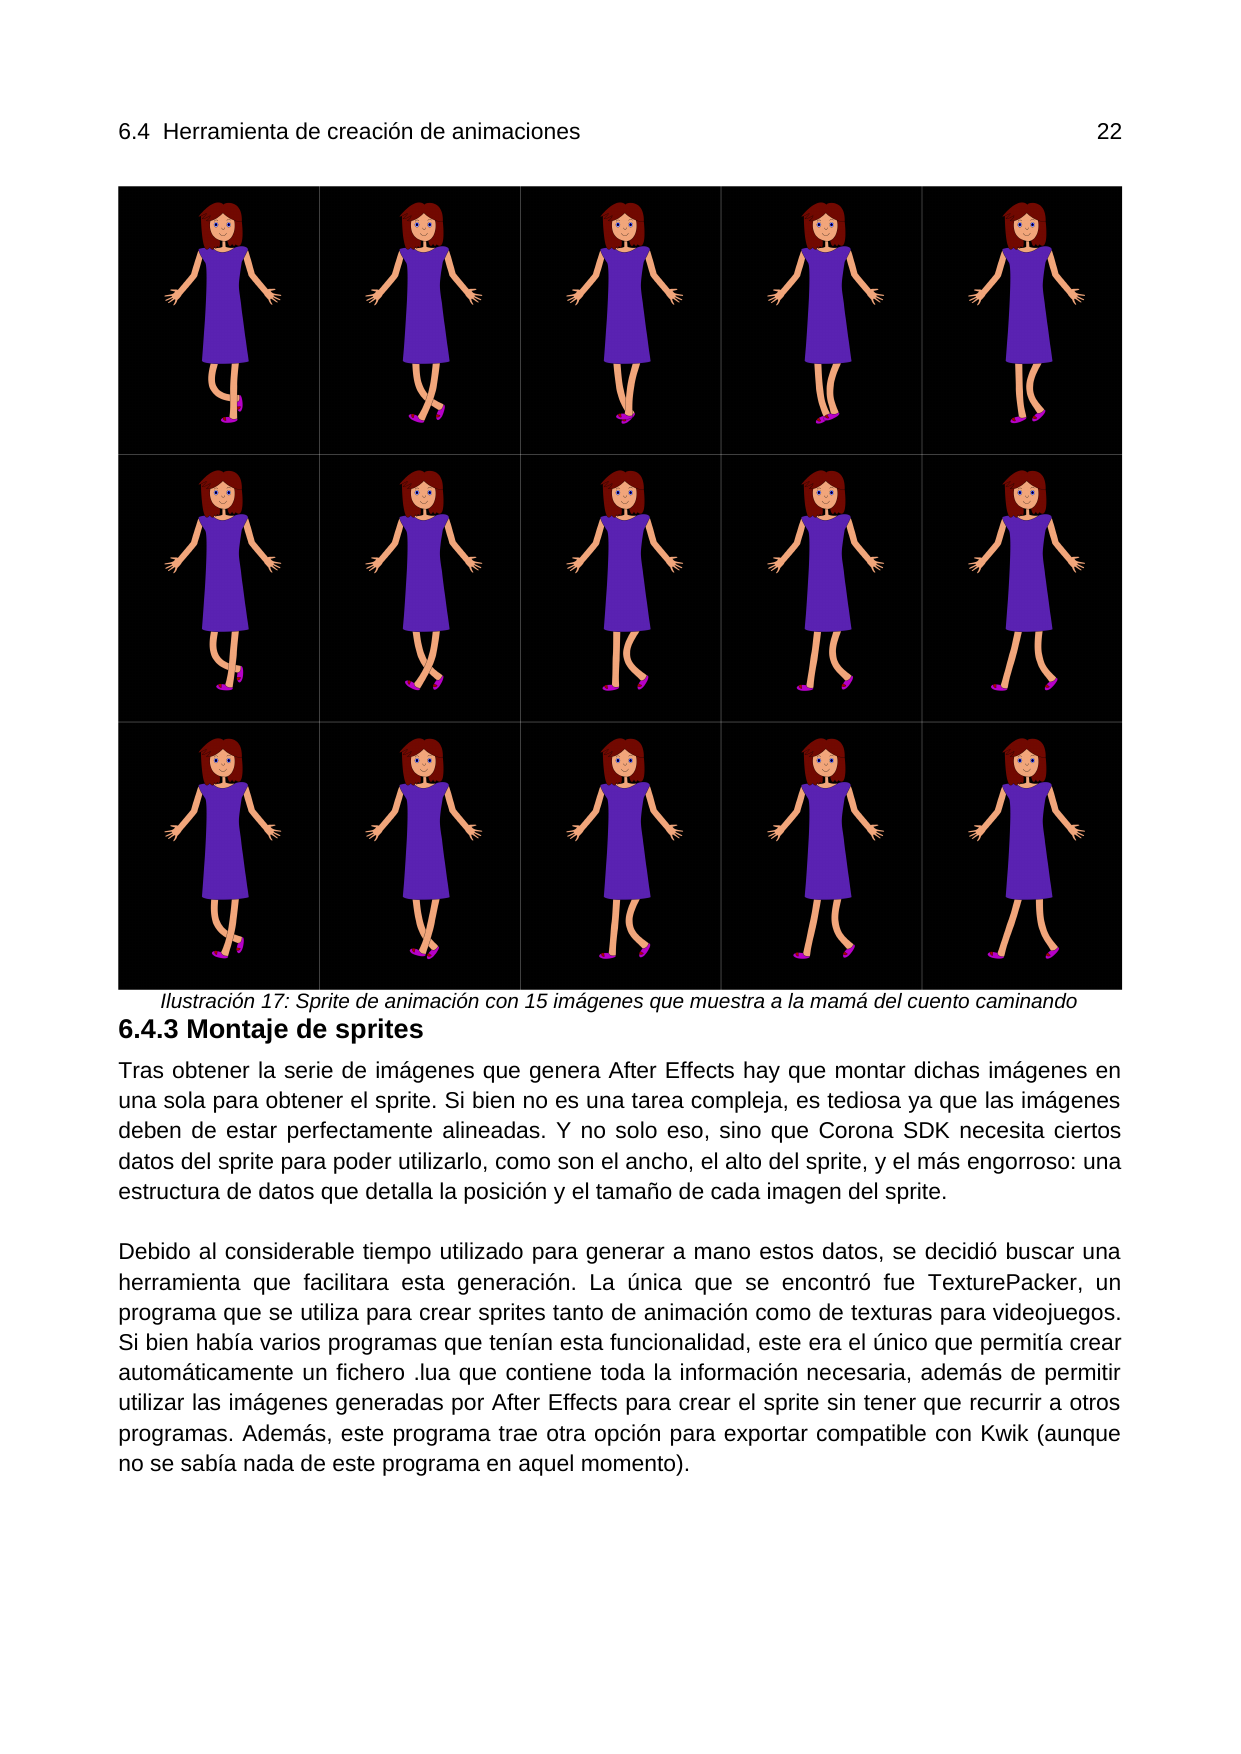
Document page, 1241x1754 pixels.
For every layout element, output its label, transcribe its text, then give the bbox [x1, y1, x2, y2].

text Ilustración 17: Sprite de animación con 15 imágenes que muestra a la mamá del cuento caminando [118, 990, 1122, 1013]
subtitle Montaje de sprites [118, 1013, 1122, 1044]
picture [118, 186, 1123, 990]
text Debido al considerable tiempo utilizado para generar a mano estos datos, se decidió buscar una herramienta que facilitara esta generación. La única que se encontró fue TexturePacker, un programa que se utiliza para crear sprites tanto de animación como de texturas para videojuegos. Si bien había varios programas que tenían esta funcionalidad, este era el único que permitía crear automáticamente un fichero .lua que contiene toda la información necesaria, además de permitir utilizar las imágenes generadas por After Effects para crear el sprite sin tener que recurrir a otros programas. Además, este programa trae otra opción para exportar compatible con Kwik (aunque no se sabía nada de este programa en aquel momento). [118, 1238, 1122, 1476]
text Tras obtener la serie de imágenes que genera After Effects hay que montar dichas imágenes en una sola para obtener el sprite. Si bien no es una tarea compleja, es tediosa ya que las imágenes deben de estar perfectamente alineadas. Y no solo eso, sino que Corona SDK necesita ciertos datos del sprite para poder utilizarlo, como son el ancho, el alto del sprite, y el más engorroso: una estructura de datos que detalla la posición y el tamaño de cada imagen del sprite. [118, 1057, 1122, 1204]
